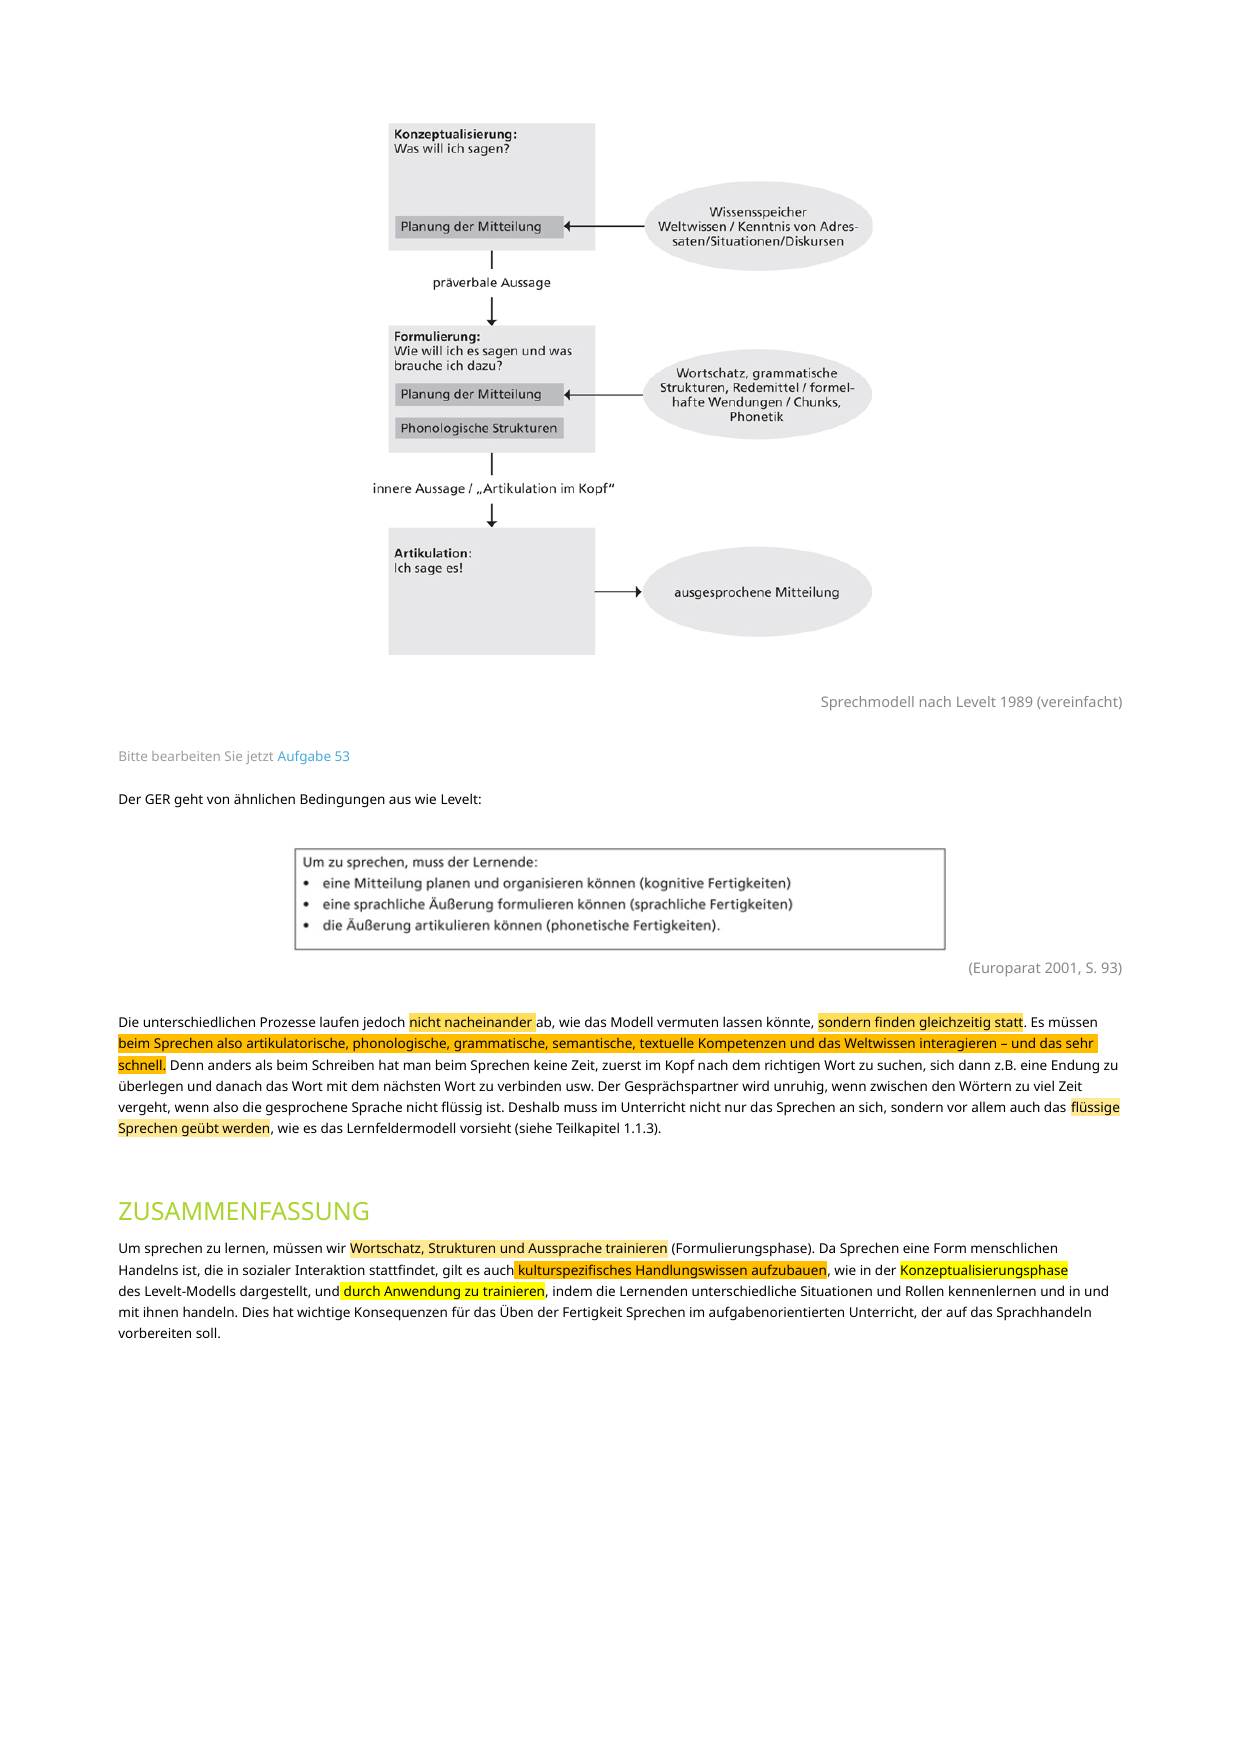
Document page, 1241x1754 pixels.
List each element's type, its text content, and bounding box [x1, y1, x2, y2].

text Sprechmodell nach Levelt 1989 (vereinfacht) [118, 691, 1122, 711]
text Bitte bearbeiten Sie jetzt Aufgabe 53 [118, 747, 1122, 766]
picture [292, 843, 949, 954]
picture [367, 118, 873, 655]
subtitle ZUSAMMENFASSUNG [118, 1194, 1122, 1228]
text (Europarat 2001, S. 93) [118, 957, 1122, 977]
text Der GER geht von ähnlichen Bedingungen aus wie Levelt: [118, 789, 1122, 808]
text Um sprechen zu lernen, müssen wir Wortschatz, Strukturen und Aussprache trainieren (Formulierungsphase). Da Sprechen eine Form menschlichen Handelns ist, die in sozialer Interaktion stattfindet, gilt es auch kulturspezifisches Handlungswissen aufzubauen, wie in der Konzeptualisierungsphase des Levelt-Modells dargestellt, und durch Anwendung zu trainieren, indem die Lernenden unterschiedliche Situationen und Rollen kennenlernen und in und mit ihnen handeln. Dies hat wichtige Konsequenzen für das Üben der Fertigkeit Sprechen im aufgabenorientierten Unterricht, der auf das Sprachhandeln vorbereiten soll. [118, 1239, 1122, 1342]
text Die unterschiedlichen Prozesse laufen jedoch nicht nacheinander ab, wie das Modell vermuten lassen könnte, sondern finden gleichzeitig statt. Es müssen beim Sprechen also artikulatorische, phonologische, grammatische, semantische, textuelle Kompetenzen und das Weltwissen interagieren – und das sehr schnell. Denn anders als beim Schreiben hat man beim Sprechen keine Zeit, zuerst im Kopf nach dem richtigen Wort zu suchen, sich dann z.B. eine Endung zu überlegen und danach das Wort mit dem nächsten Wort zu verbinden usw. Der Gesprächspartner wird unruhig, wenn zwischen den Wörtern zu viel Zeit vergeht, wenn also die gesprochene Sprache nicht flüssig ist. Deshalb muss im Unterricht nicht nur das Sprechen an sich, sondern vor allem auch das flüssige Sprechen geübt werden, wie es das Lernfeldermodell vorsieht (siehe Teilkapitel 1.1.3). [118, 1013, 1122, 1137]
